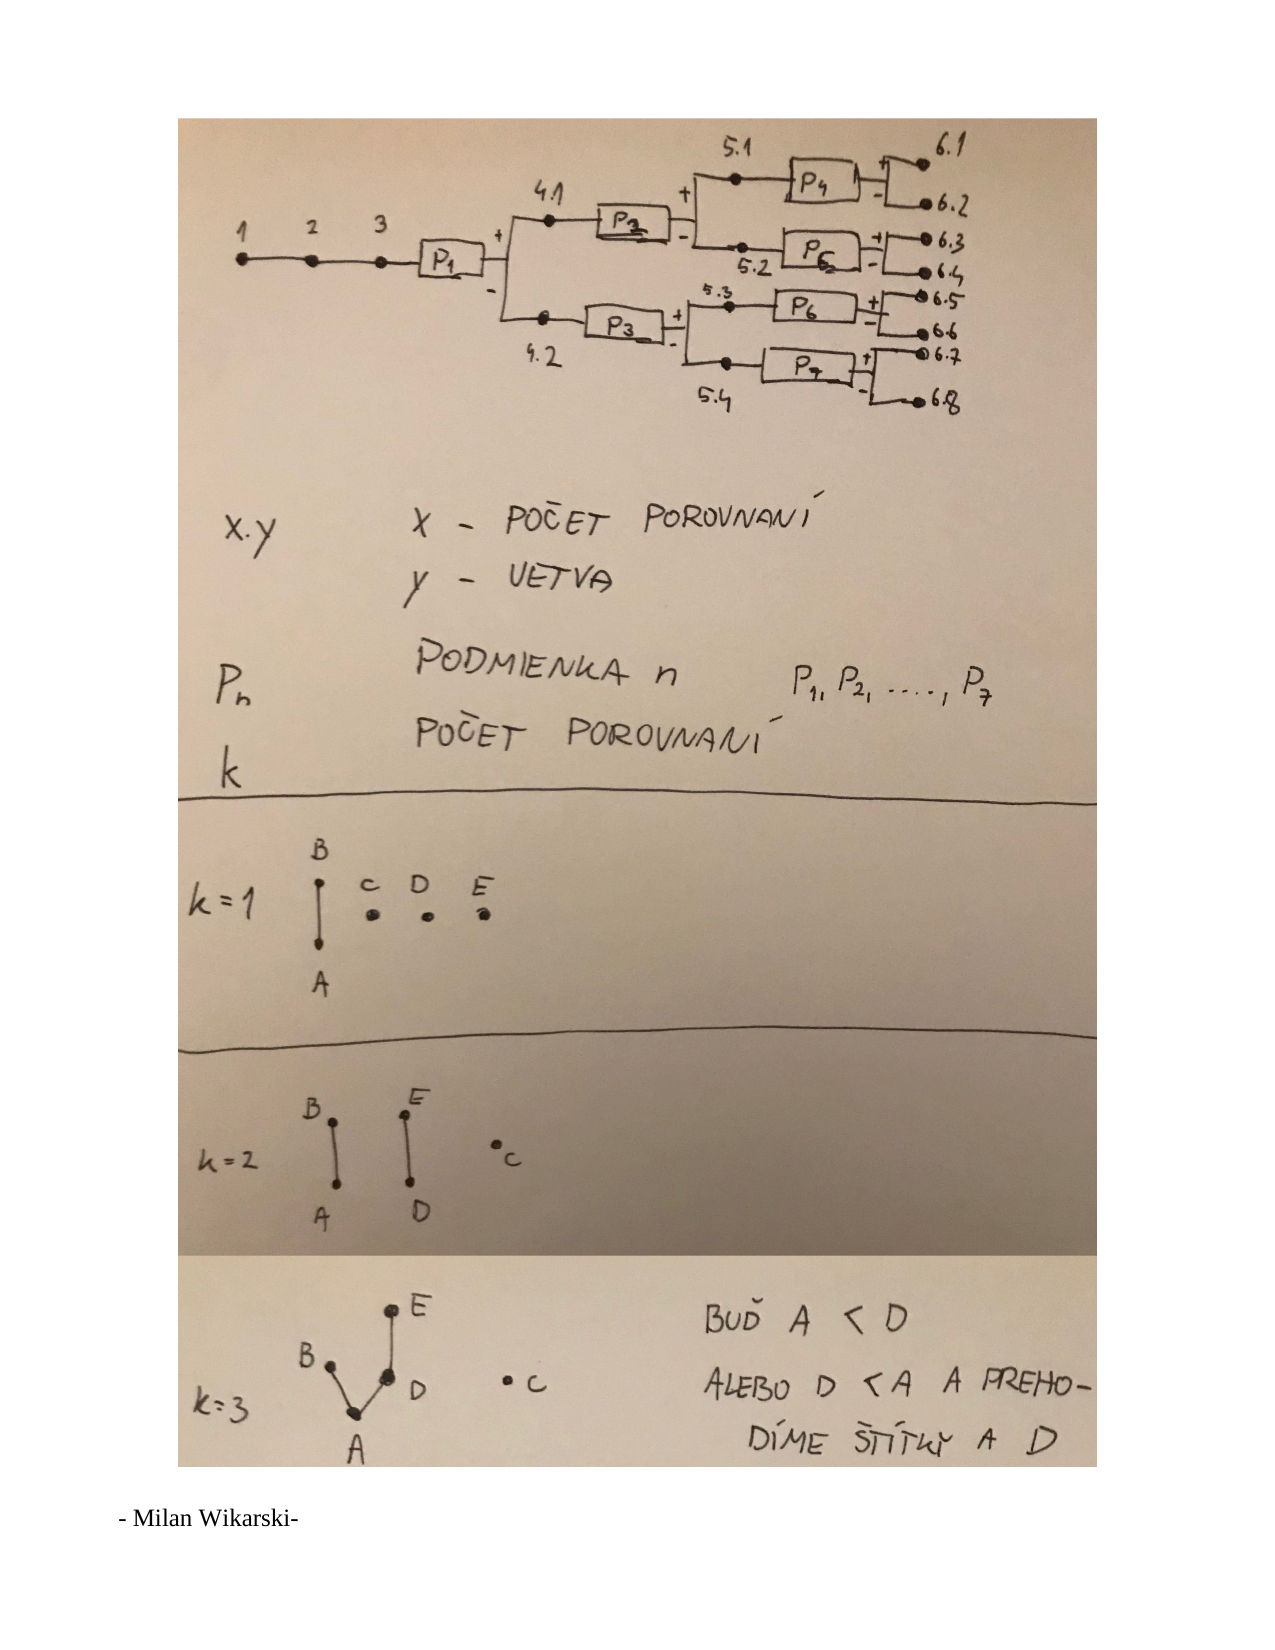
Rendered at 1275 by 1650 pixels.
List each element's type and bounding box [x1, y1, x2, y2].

picture [178, 118, 1097, 1467]
